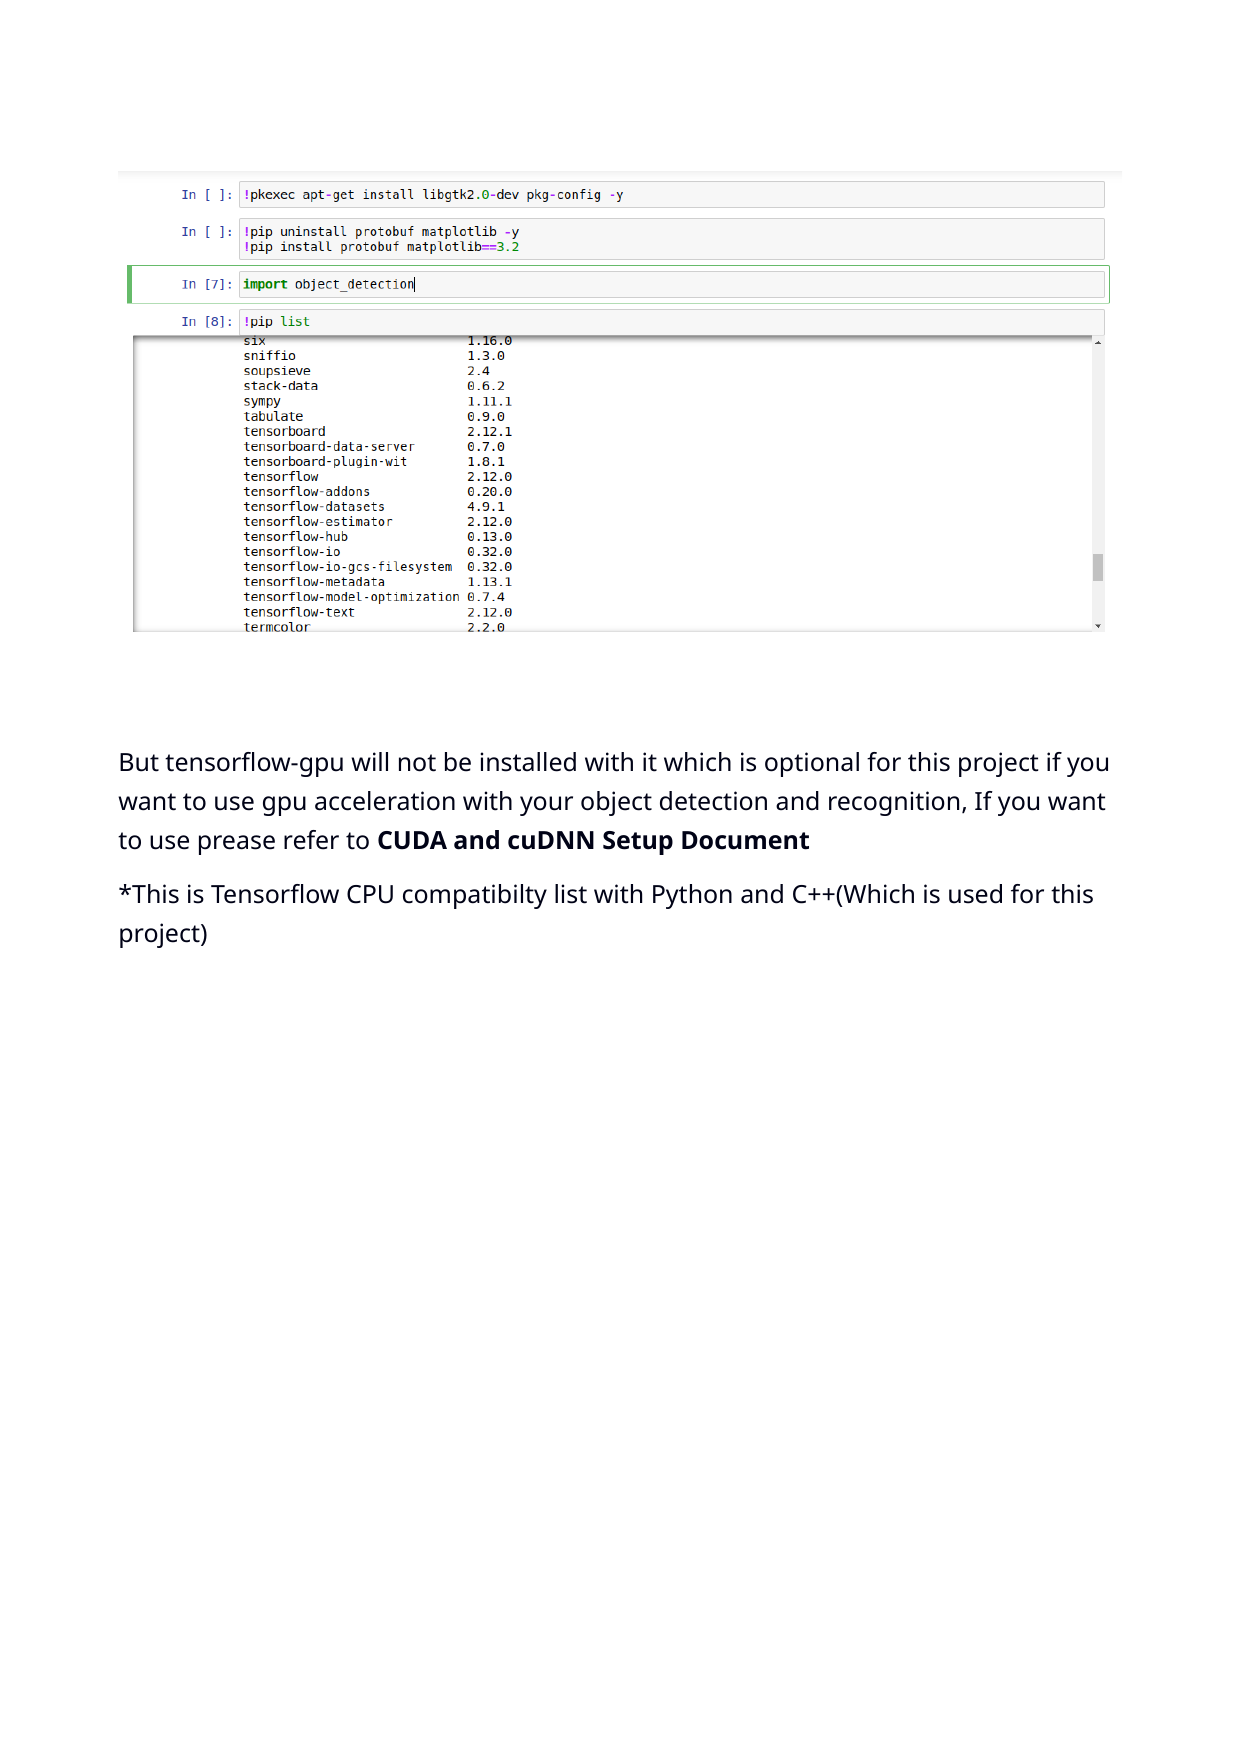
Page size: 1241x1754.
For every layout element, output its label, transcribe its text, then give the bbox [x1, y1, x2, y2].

picture [118, 171, 1123, 632]
text *This is Tensorflow CPU compatibilty list with Python and C++(Which is used for this project) [118, 876, 1122, 950]
text But tensorflow-gpu will not be installed with it which is optional for this project if you want to use gpu acceleration with your object detection and recognition, If you want to use prease refer to CUDA and cuDNN Setup Document [118, 744, 1122, 857]
